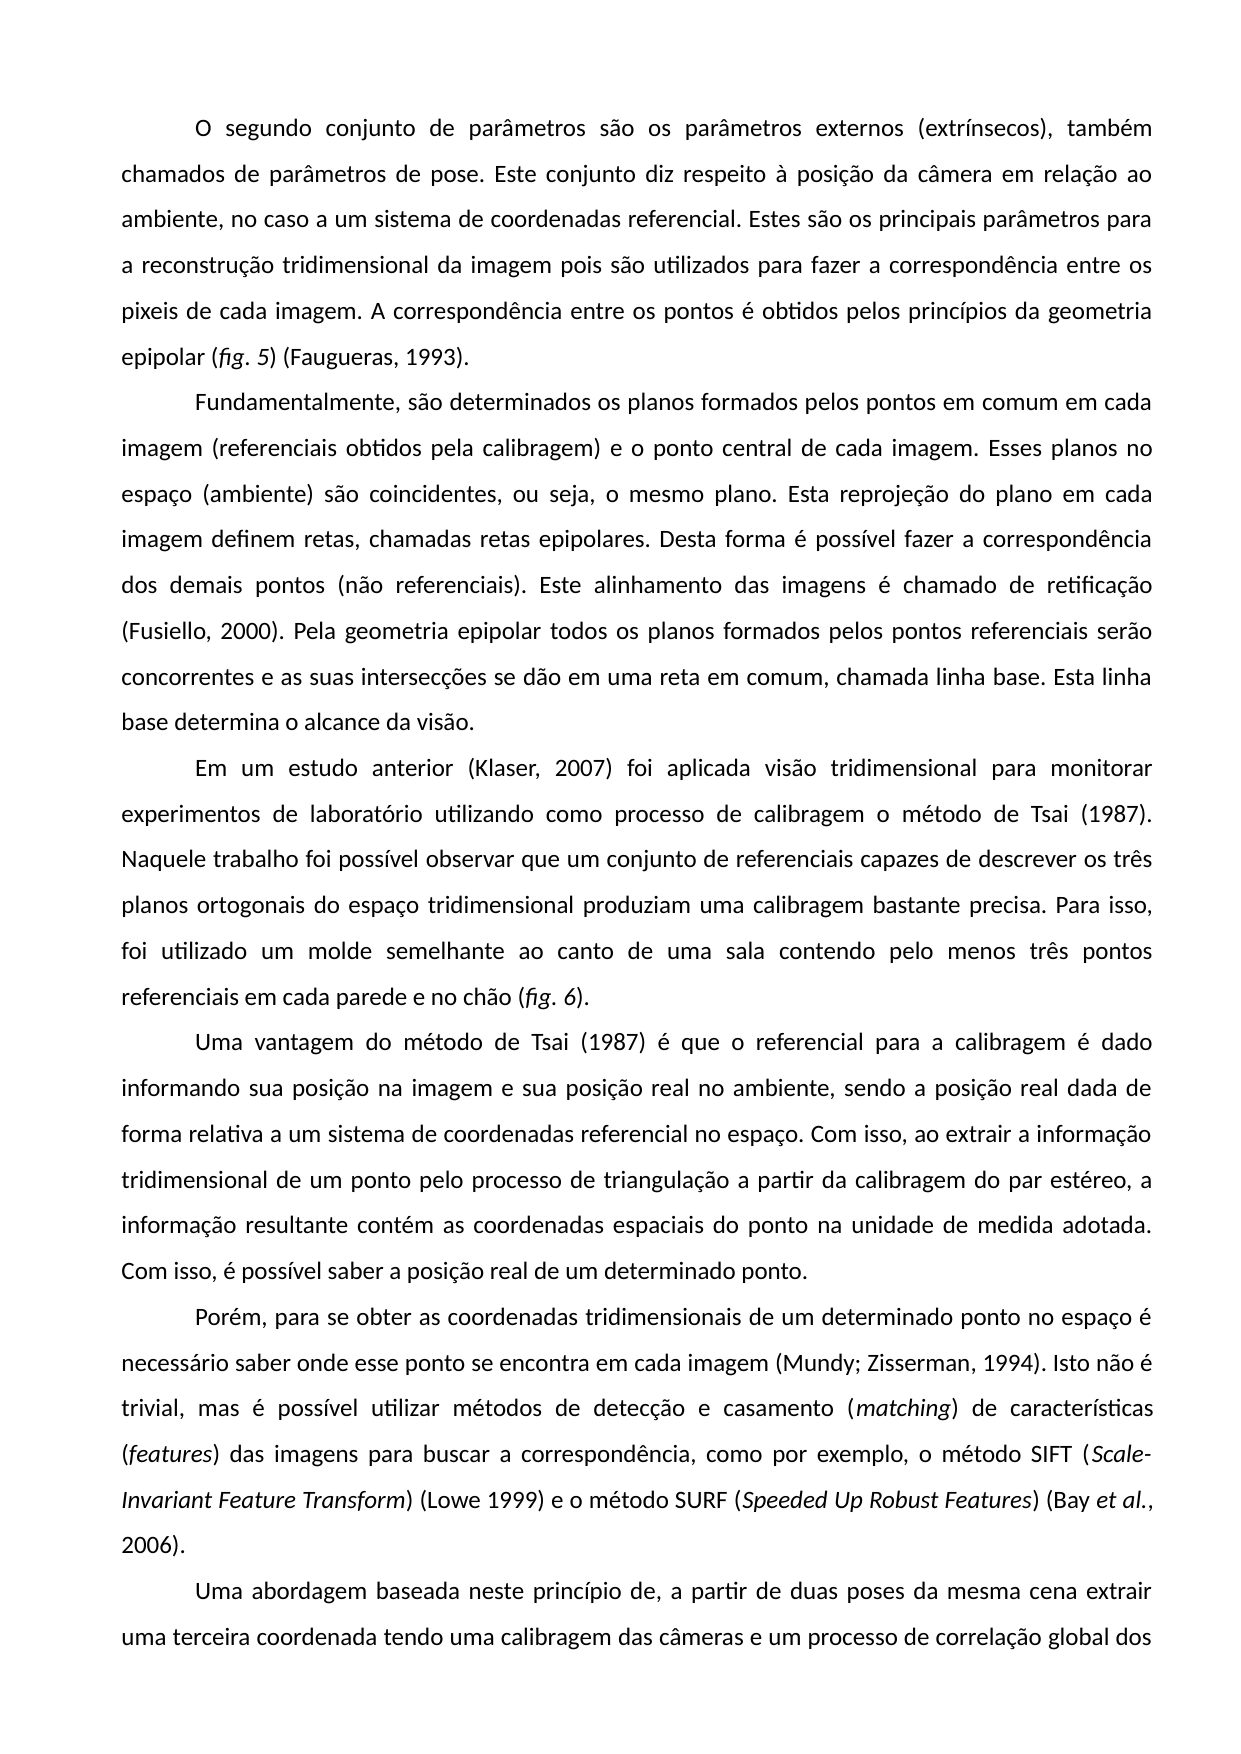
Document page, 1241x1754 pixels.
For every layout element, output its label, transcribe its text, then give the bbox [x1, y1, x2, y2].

text Fundamentalmente, são determinados os planos formados pelos pontos em comum em cada imagem (referenciais obtidos pela calibragem) e o ponto central de cada imagem. Esses planos no espaço (ambiente) são coincidentes, ou seja, o mesmo plano. Esta reprojeção do plano em cada imagem definem retas, chamadas retas epipolares. Desta forma é possível fazer a correspondência dos demais pontos (não referenciais). Este alinhamento das imagens é chamado de retificação (Fusiello, 2000). Pela geometria epipolar todos os planos formados pelos pontos referenciais serão concorrentes e as suas intersecções se dão em uma reta em comum, chamada linha base. Esta linha base determina o alcance da visão. [121, 386, 1154, 737]
text Uma abordagem baseada neste princípio de, a partir de duas poses da mesma cena extrair uma terceira coordenada tendo uma calibragem das câmeras e um processo de correlação global dos [121, 1575, 1154, 1652]
text Porém, para se obter as coordenadas tridimensionais de um determinado ponto no espaço é necessário saber onde esse ponto se encontra em cada imagem (Mundy; Zisserman, 1994). Isto não é trivial, mas é possível utilizar métodos de detecção e casamento (matching) de características (features) das imagens para buscar a correspondência, como por exemplo, o método SIFT (Scale-Invariant Feature Transform) (Lowe 1999) e o método SURF (Speeded Up Robust Features) (Bay et al., 2006). [121, 1301, 1154, 1560]
text Uma vantagem do método de Tsai (1987) é que o referencial para a calibragem é dado informando sua posição na imagem e sua posição real no ambiente, sendo a posição real dada de forma relativa a um sistema de coordenadas referencial no espaço. Com isso, ao extrair a informação tridimensional de um ponto pelo processo de triangulação a partir da calibragem do par estéreo, a informação resultante contém as coordenadas espaciais do ponto na unidade de medida adotada. Com isso, é possível saber a posição real de um determinado ponto. [121, 1027, 1154, 1286]
text O segundo conjunto de parâmetros são os parâmetros externos (extrínsecos), também chamados de parâmetros de pose. Este conjunto diz respeito à posição da câmera em relação ao ambiente, no caso a um sistema de coordenadas referencial. Estes são os principais parâmetros para a reconstrução tridimensional da imagem pois são utilizados para fazer a correspondência entre os pixeis de cada imagem. A correspondência entre os pontos é obtidos pelos princípios da geometria epipolar (fig. 5) (Faugueras, 1993). [121, 112, 1154, 371]
text Em um estudo anterior (Klaser, 2007) foi aplicada visão tridimensional para monitorar experimentos de laboratório utilizando como processo de calibragem o método de Tsai (1987). Naquele trabalho foi possível observar que um conjunto de referenciais capazes de descrever os três planos ortogonais do espaço tridimensional produziam uma calibragem bastante precisa. Para isso, foi utilizado um molde semelhante ao canto de uma sala contendo pelo menos três pontos referenciais em cada parede e no chão (fig. 6). [121, 752, 1154, 1011]
